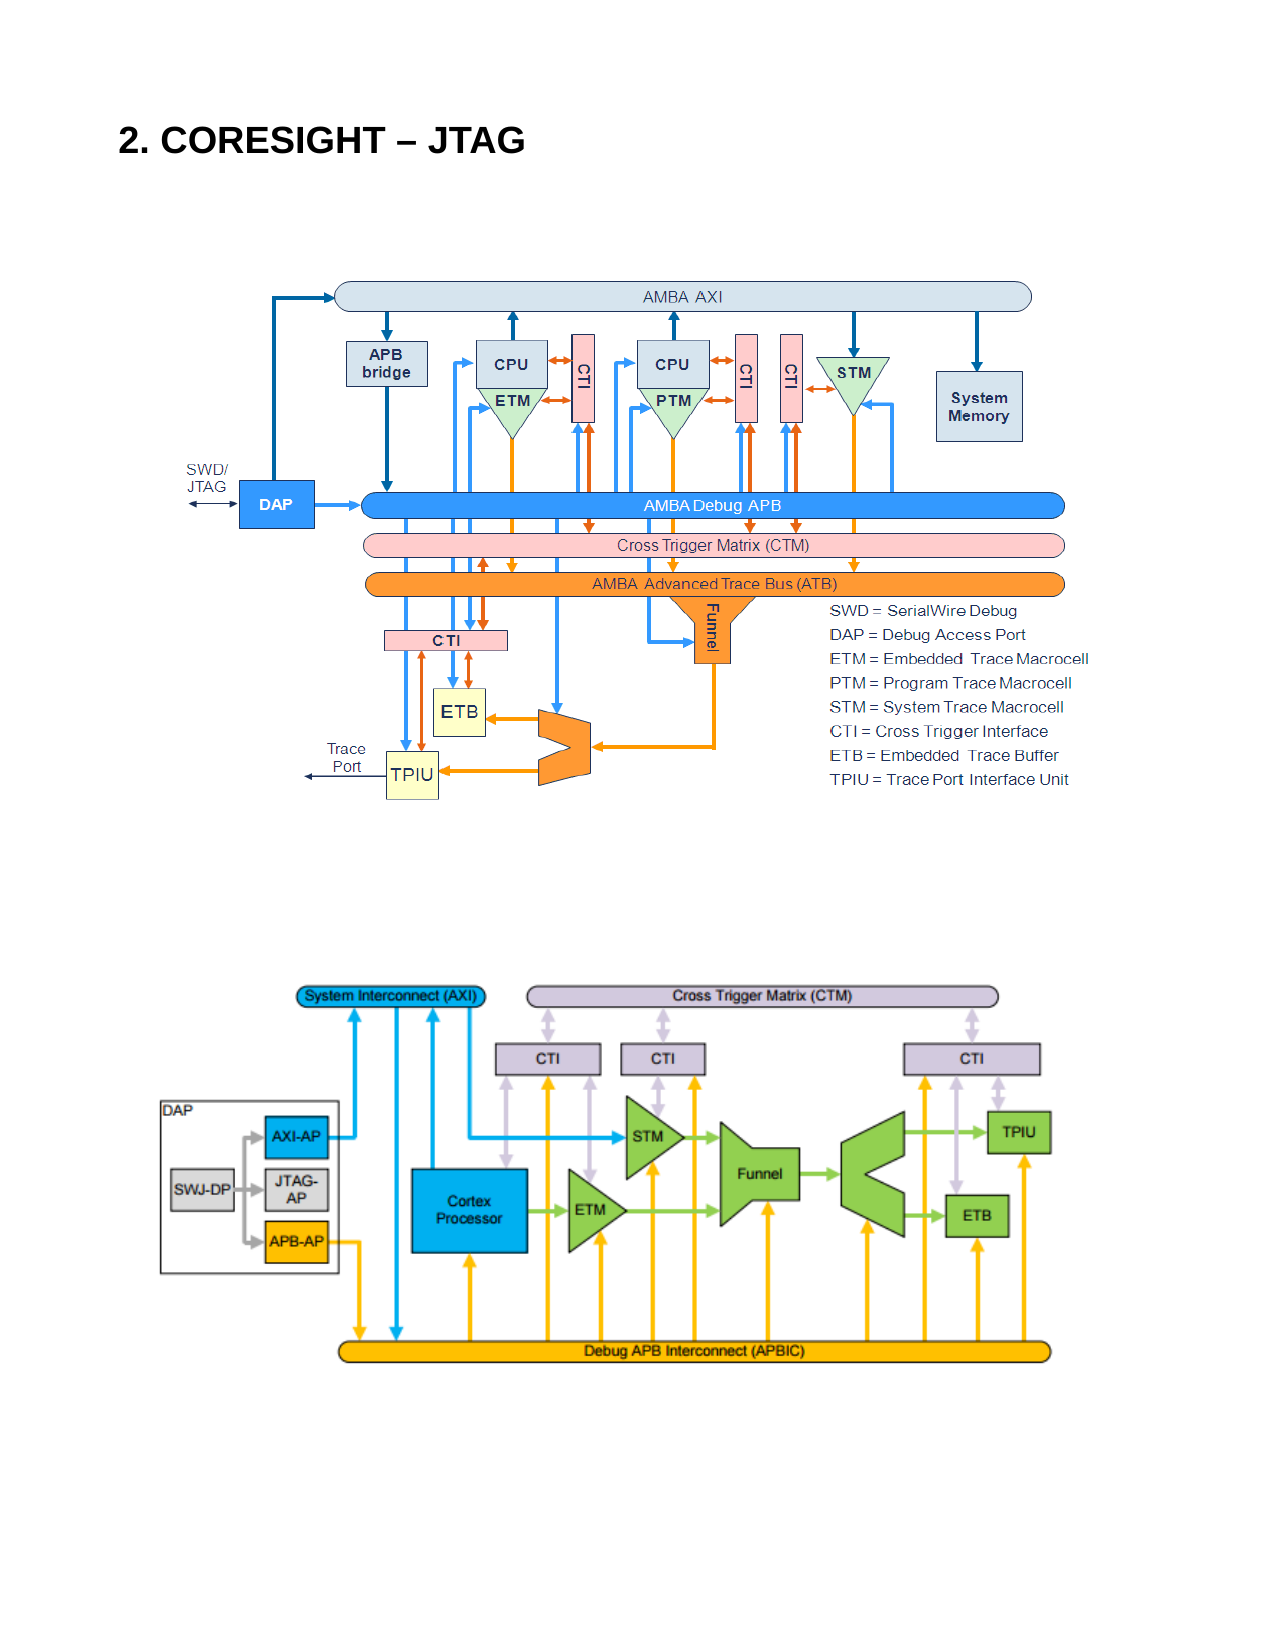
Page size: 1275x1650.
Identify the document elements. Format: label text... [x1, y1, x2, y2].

subtitle 2. CORESIGHT – JTAG [118, 118, 1157, 162]
picture [153, 972, 1071, 1369]
picture [184, 279, 1091, 800]
